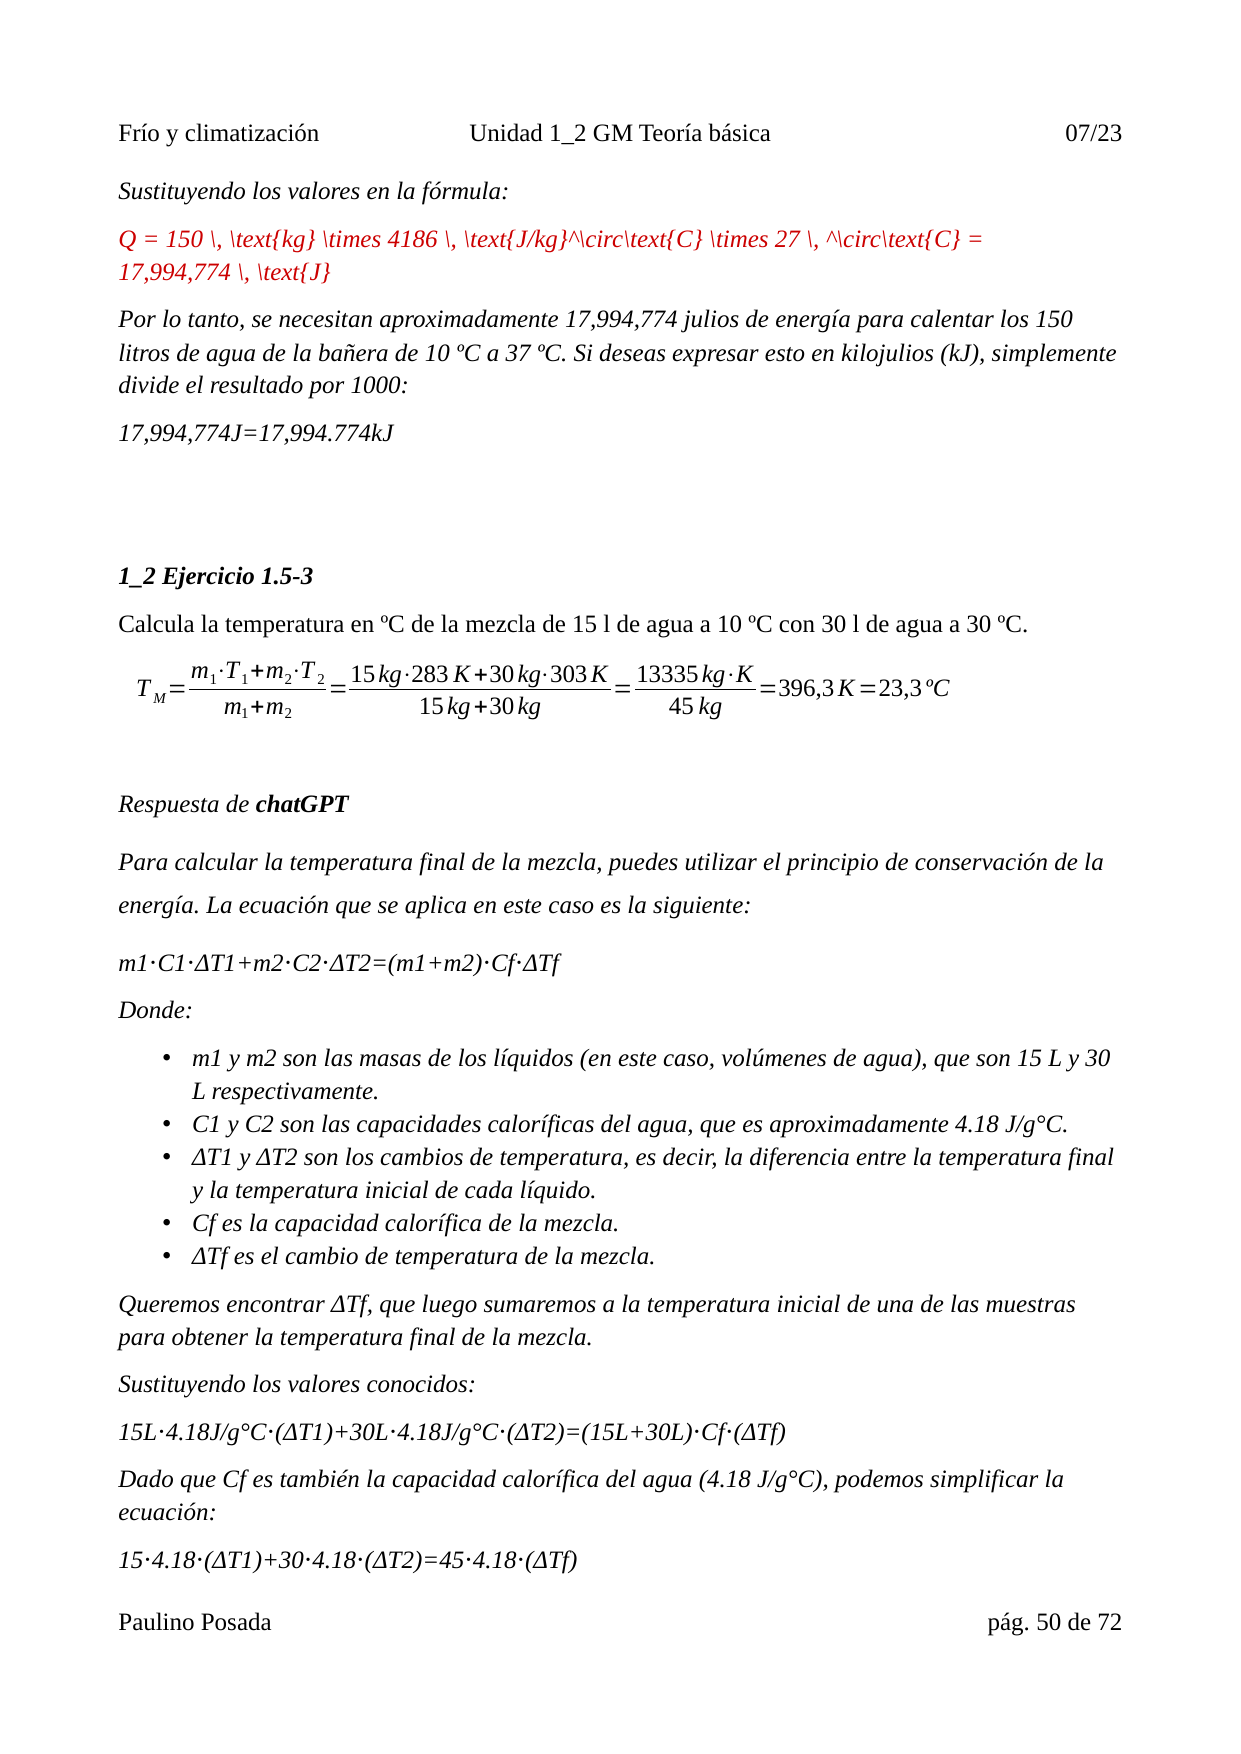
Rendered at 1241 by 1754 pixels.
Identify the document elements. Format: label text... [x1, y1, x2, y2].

text Respuesta de chatGPT [118, 789, 1122, 818]
text Calcula la temperatura en ºC de la mezcla de 15 l de agua a 10 ºC con 30 l de agua a 30 ºC. [118, 609, 1122, 637]
list m1​ y m2​ son las masas de los líquidos (en este caso, volúmenes de agua), que son 15 L y 30 L respectivamente. [162, 1043, 1122, 1105]
list C1​ y C2​ son las capacidades caloríficas del agua, que es aproximadamente 4.18 J/g°C. [162, 1109, 1122, 1138]
text Sustituyendo los valores conocidos: [118, 1369, 1122, 1398]
text Donde: [118, 995, 1122, 1024]
text 1_2 Ejercicio 1.5-3 [118, 561, 1122, 590]
list Cf​ es la capacidad calorífica de la mezcla. [162, 1208, 1122, 1237]
text 17,994,774J=17,994.774kJ [118, 418, 1122, 447]
text Dado que Cf​ es también la capacidad calorífica del agua (4.18 J/g°C), podemos simplificar la ecuación: [118, 1464, 1122, 1526]
list ΔTf​ es el cambio de temperatura de la mezcla. [162, 1241, 1122, 1270]
text m1​⋅C1​⋅ΔT1​+m2​⋅C2​⋅ΔT2​=(m1​+m2​)⋅Cf​⋅ΔTf​ [118, 948, 1122, 976]
text Queremos encontrar ΔTf​, que luego sumaremos a la temperatura inicial de una de las muestras para obtener la temperatura final de la mezcla. [118, 1289, 1122, 1350]
list ΔT1​ y ΔT2​ son los cambios de temperatura, es decir, la diferencia entre la temperatura final y la temperatura inicial de cada líquido. [162, 1142, 1122, 1204]
text Sustituyendo los valores en la fórmula: [118, 176, 1122, 205]
text 15⋅4.18⋅(ΔT1​)+30⋅4.18⋅(ΔT2​)=45⋅4.18⋅(ΔTf​) [118, 1545, 1122, 1574]
text 15L⋅4.18J/g°C⋅(ΔT1​)+30L⋅4.18J/g°C⋅(ΔT2​)=(15L+30L)⋅Cf​⋅(ΔTf​) [118, 1417, 1122, 1446]
text Para calcular la temperatura final de la mezcla, puedes utilizar el principio de conservación de la energía. La ecuación que se aplica en este caso es la siguiente: [118, 847, 1122, 919]
text Q = 150 \, \text{kg} \times 4186 \, \text{J/kg}^\circ\text{C} \times 27 \, ^\circ\text{C} = 17,994,774 \, \text{J} [118, 224, 1122, 286]
text Por lo tanto, se necesitan aproximadamente 17,994,774 julios de energía para calentar los 150 litros de agua de la bañera de 10 ºC a 37 ºC. Si deseas expresar esto en kilojulios (kJ), simplemente divide el resultado por 1000: [118, 304, 1122, 399]
